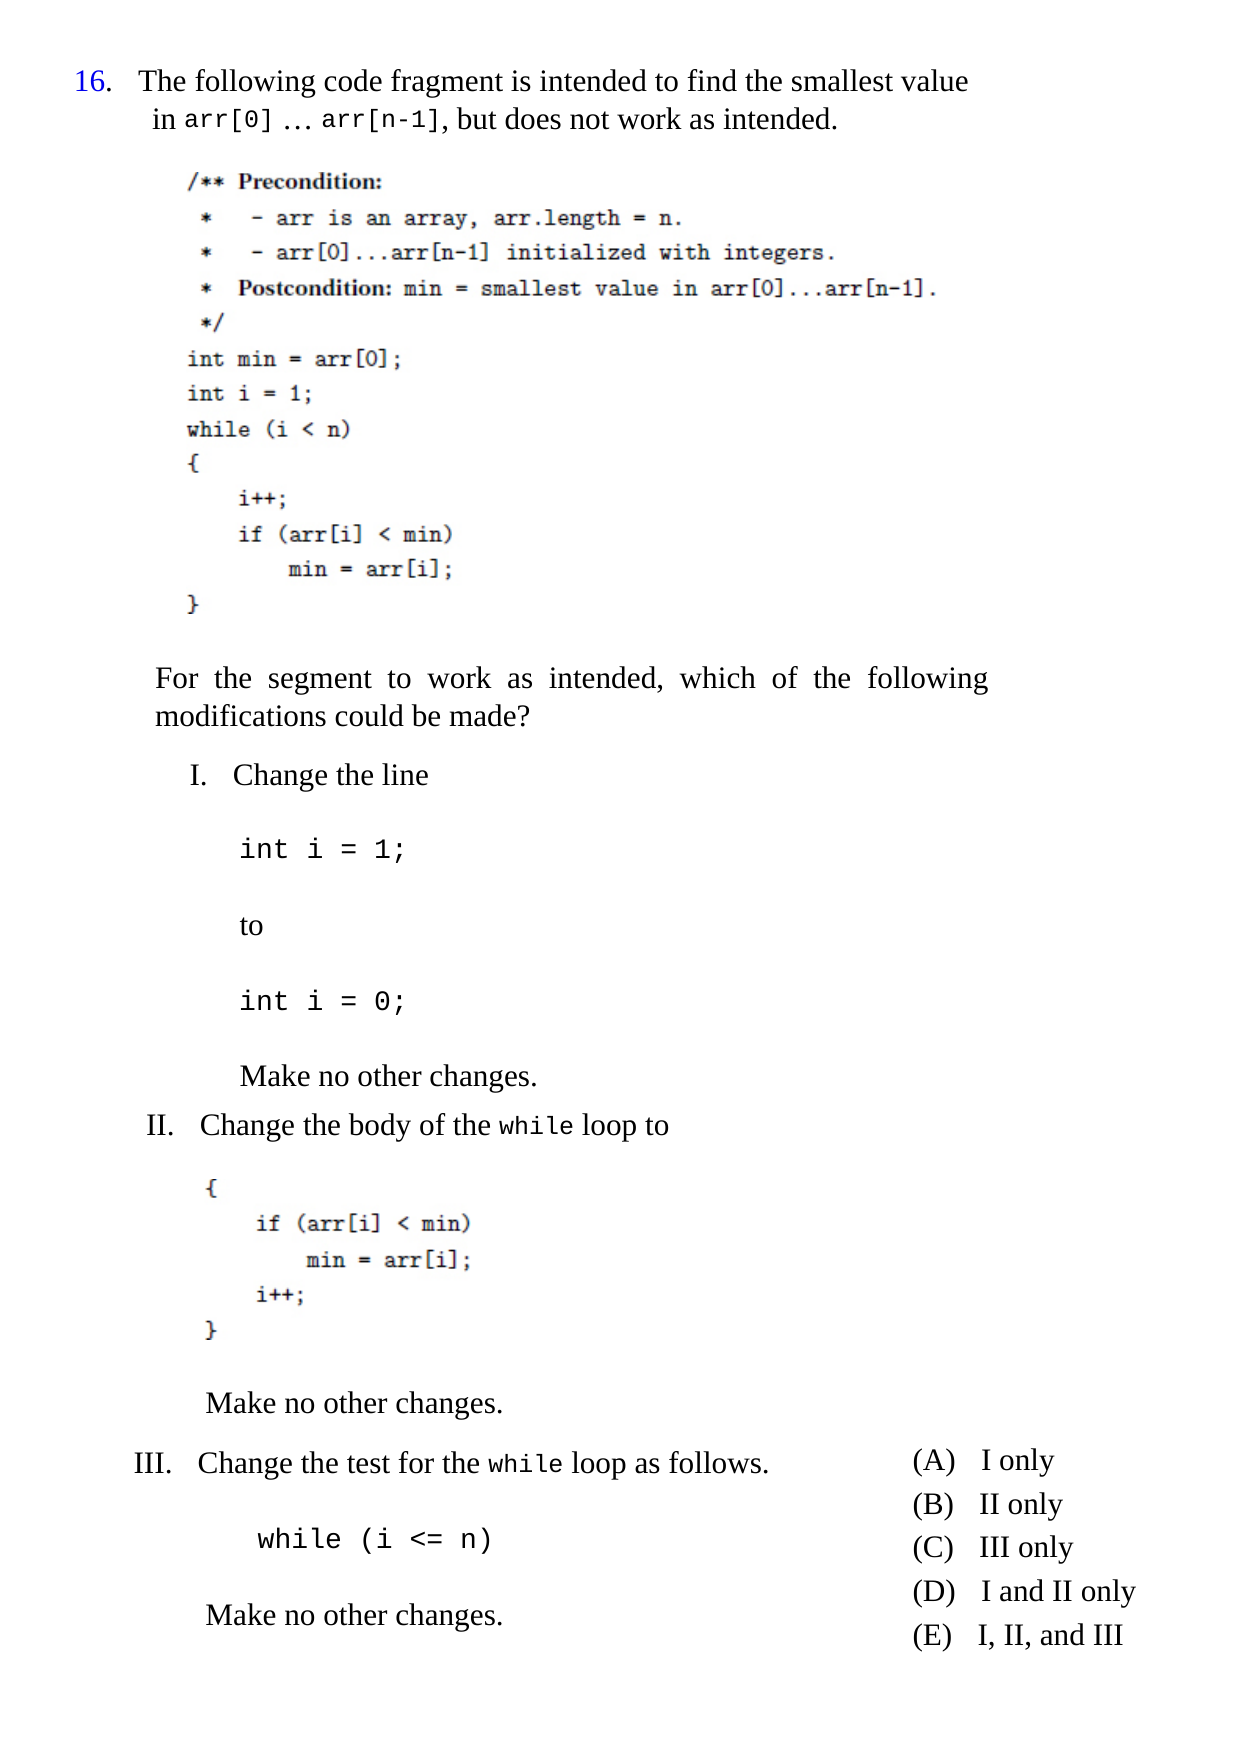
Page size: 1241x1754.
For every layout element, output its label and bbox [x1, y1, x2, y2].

picture [186, 172, 937, 614]
picture [204, 1179, 471, 1340]
